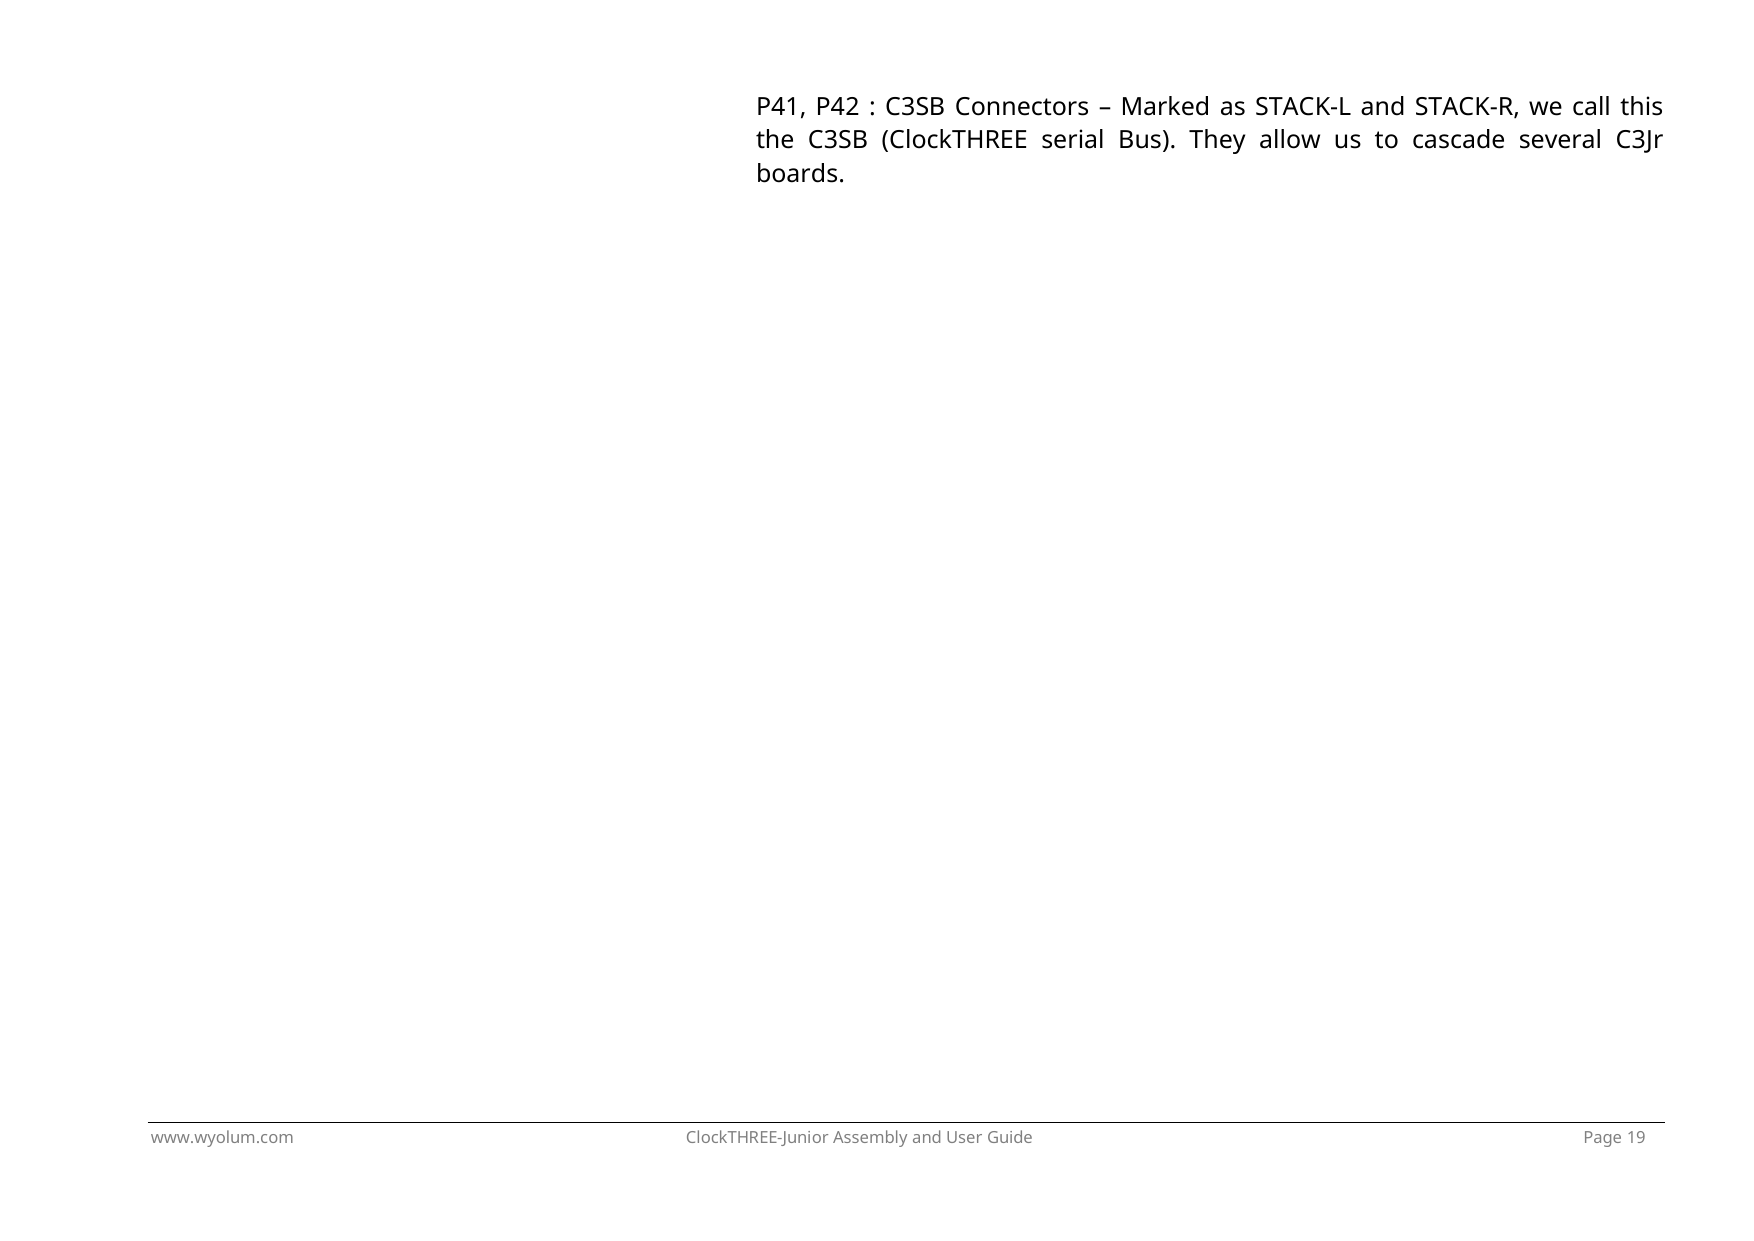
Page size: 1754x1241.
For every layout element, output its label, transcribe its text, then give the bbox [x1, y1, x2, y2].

table_header [148, 89, 756, 190]
table_header P41, P42 : C3SB Connectors – Marked as STACK-L and STACK-R, we call this the C3SB (ClockTHREE serial Bus). They allow us to cascade several C3Jr boards. [756, 89, 1665, 190]
